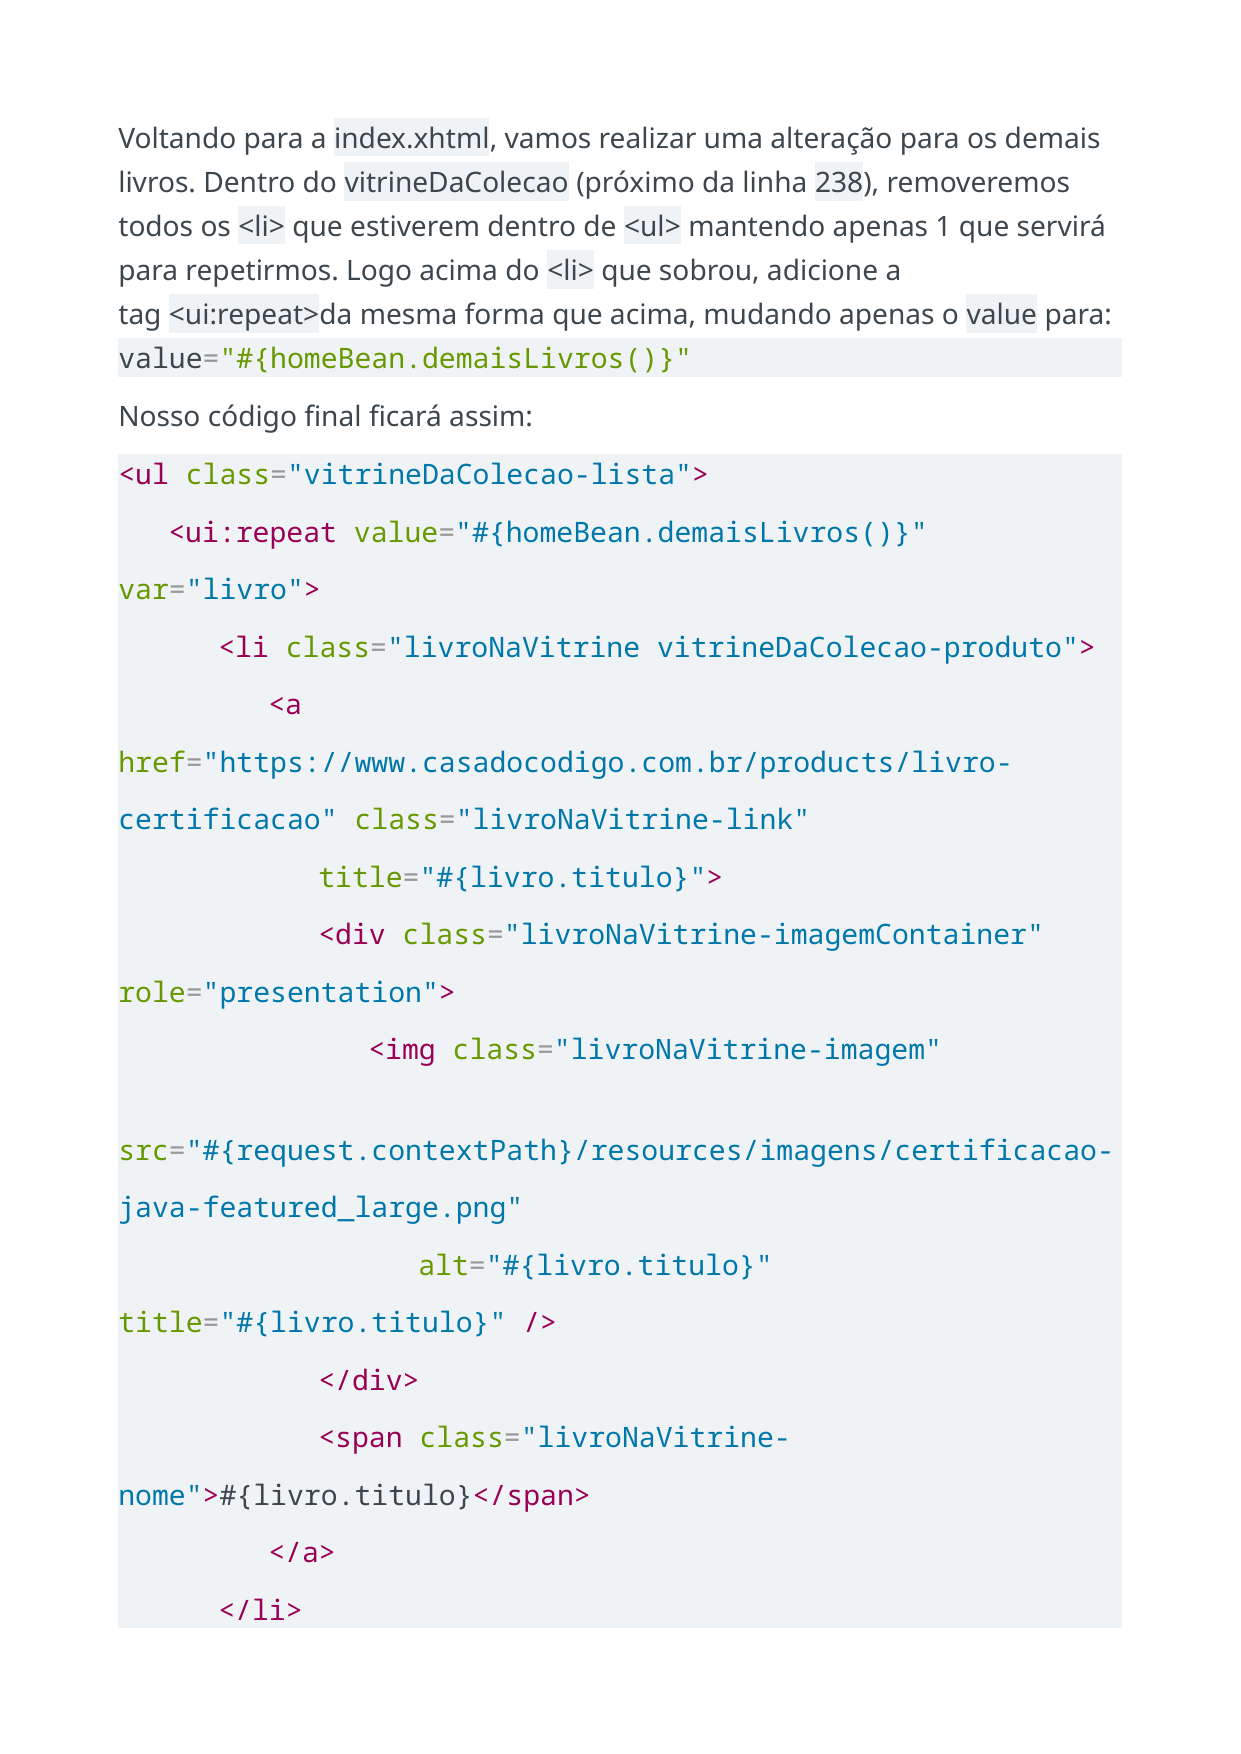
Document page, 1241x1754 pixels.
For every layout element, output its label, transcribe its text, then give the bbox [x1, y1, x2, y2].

text <span class="livroNaVitrine-nome">#{livro.titulo}</span> [118, 1417, 1122, 1513]
text title="#{livro.titulo}"> [118, 857, 1122, 895]
text <ui:repeat value="#{homeBean.demaisLivros()}" var="livro"> [118, 512, 1122, 608]
text <div class="livroNaVitrine-imagemContainer" role="presentation"> [118, 914, 1122, 1010]
text </li> [118, 1590, 1122, 1628]
text Voltando para a index.xhtml, vamos realizar uma alteração para os demais livros. Dentro do vitrineDaColecao (próximo da linha 238), removeremos todos os <li> que estiverem dentro de <ul> mantendo apenas 1 que servirá para repetirmos. Logo acima do <li> que sobrou, adicione a tag <ui:repeat>da mesma forma que acima, mudando apenas o value para: [118, 118, 1122, 333]
text alt="#{livro.titulo}" title="#{livro.titulo}" /> [118, 1245, 1122, 1341]
text </div> [118, 1360, 1122, 1398]
text Nosso código final ficará assim: [118, 396, 1122, 434]
text </a> [118, 1532, 1122, 1571]
text <ul class="vitrineDaColecao-lista"> [118, 454, 1122, 493]
text src="#{request.contextPath}/resources/imagens/certificacao-java-featured_large.png" [118, 1087, 1122, 1226]
text value="#{homeBean.demaisLivros()}" [118, 338, 1122, 377]
text <li class="livroNaVitrine vitrineDaColecao-produto"> [118, 627, 1122, 665]
text <a href="https://www.casadocodigo.com.br/products/livro-certificacao" class="livroNaVitrine-link" [118, 684, 1122, 838]
text <img class="livroNaVitrine-imagem" [118, 1029, 1122, 1068]
